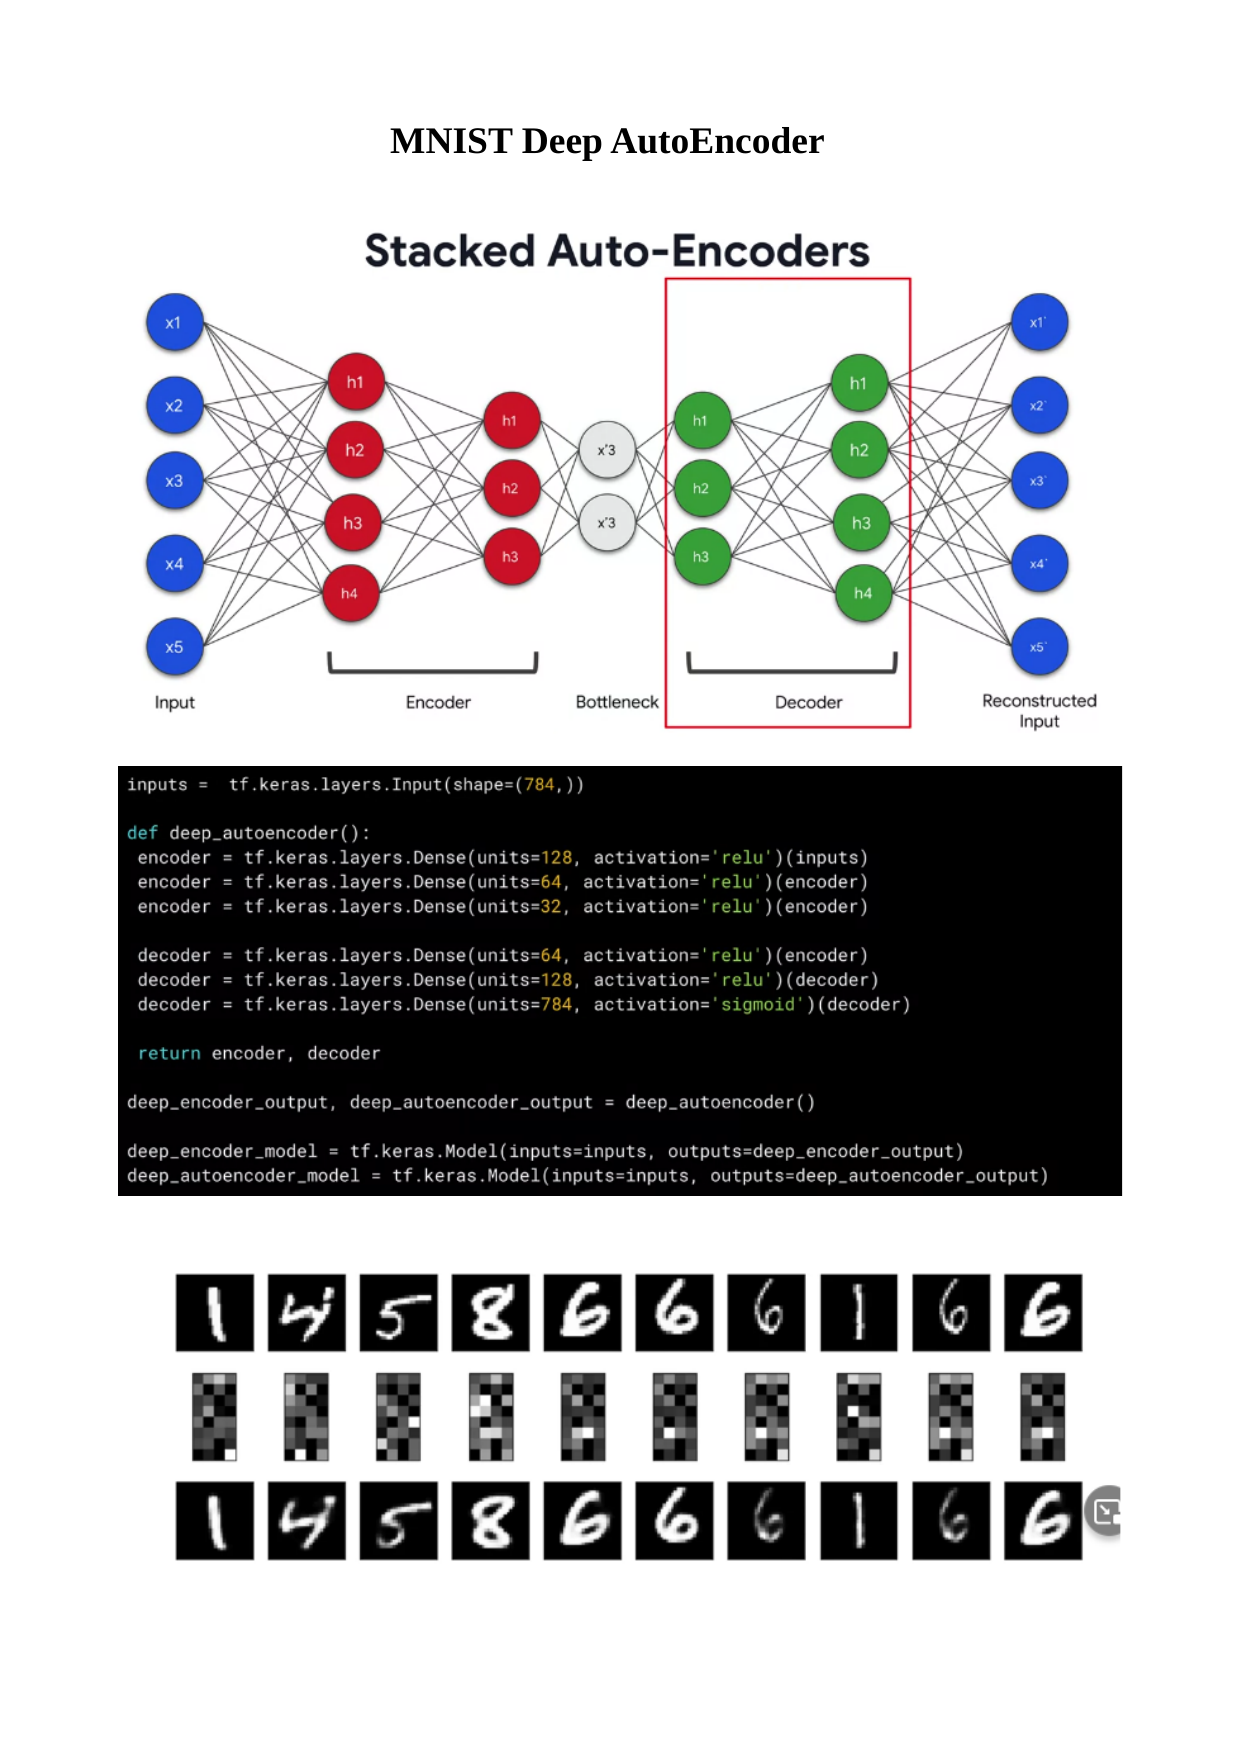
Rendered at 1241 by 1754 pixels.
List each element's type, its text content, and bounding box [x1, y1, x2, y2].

picture [116, 1243, 1121, 1586]
picture [118, 221, 1123, 739]
picture [118, 766, 1123, 1196]
subtitle MNIST Deep AutoEncoder [118, 118, 1122, 161]
